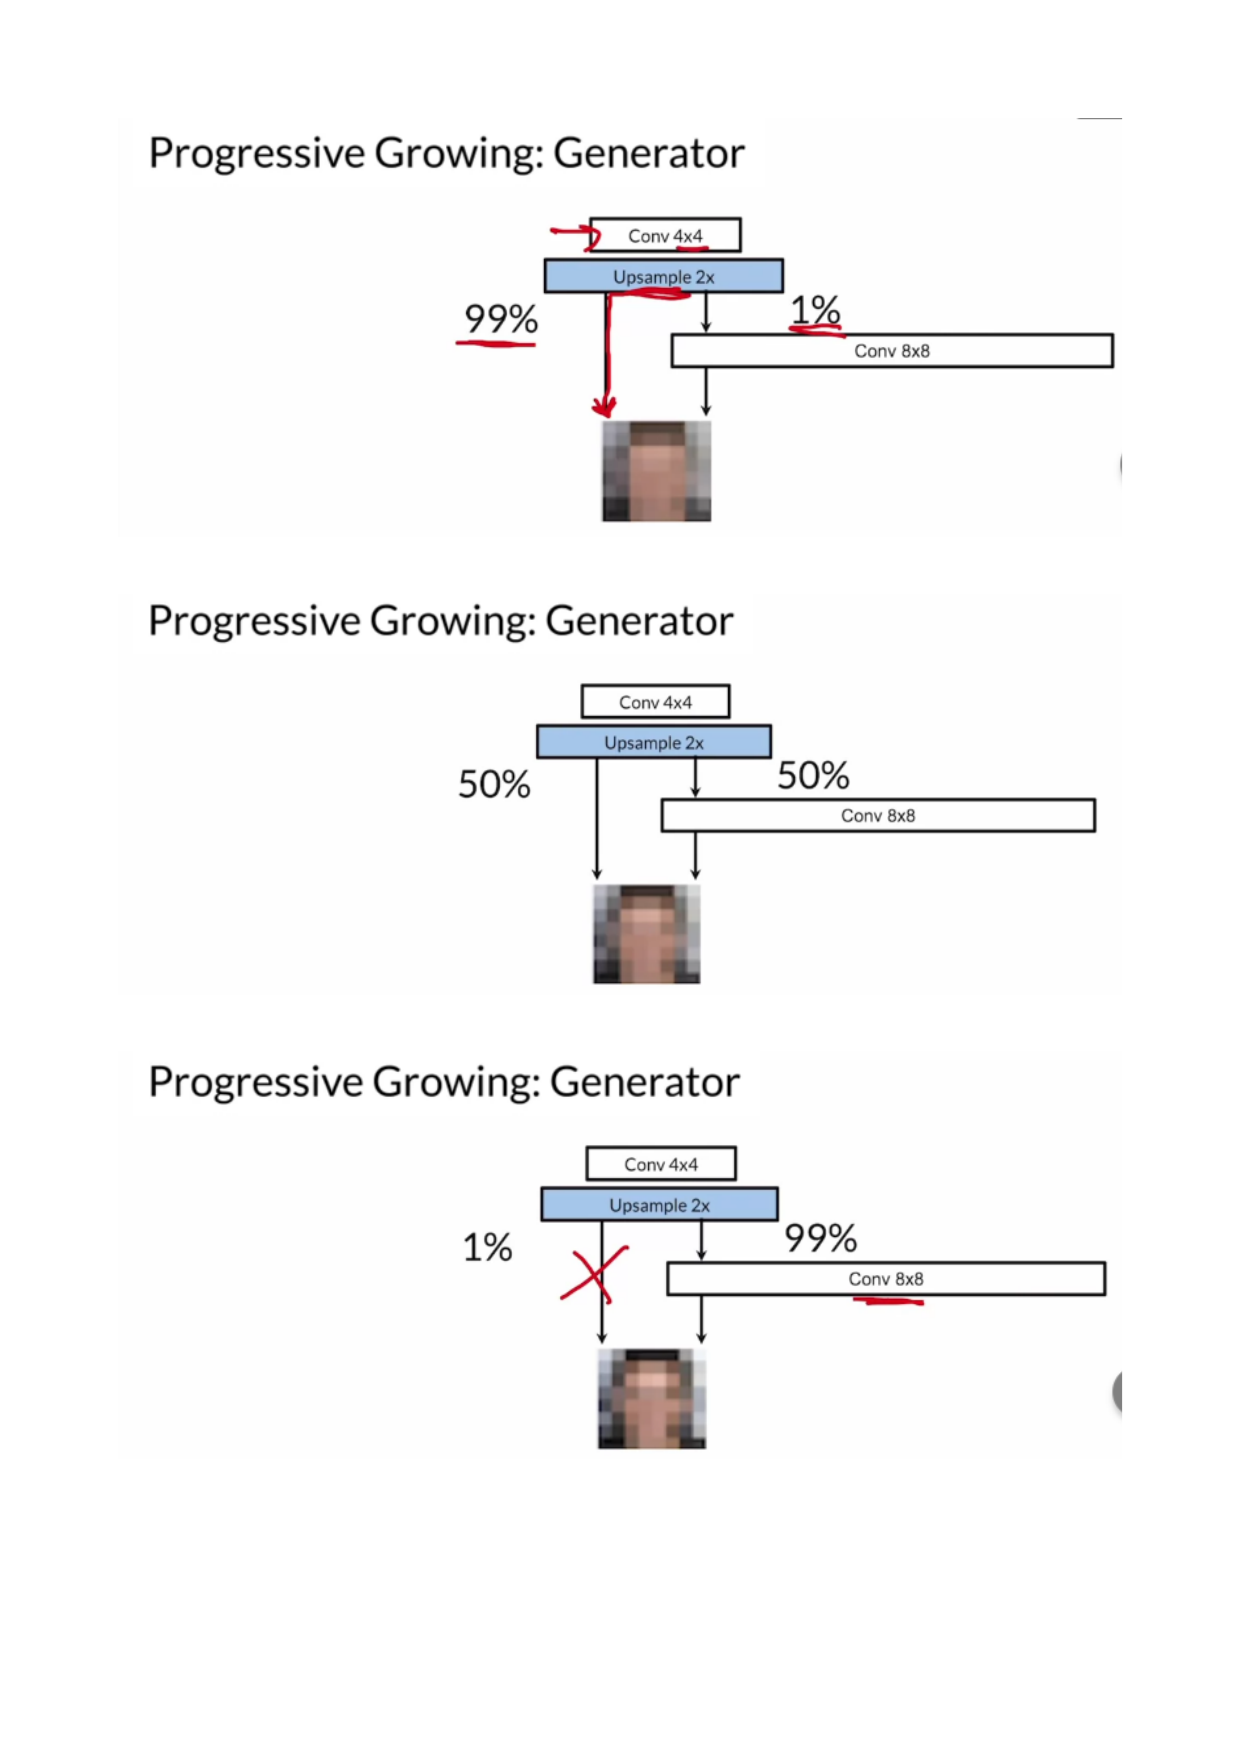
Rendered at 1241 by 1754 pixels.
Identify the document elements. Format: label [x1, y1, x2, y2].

picture [118, 118, 1123, 537]
picture [118, 594, 1123, 995]
picture [118, 1051, 1123, 1459]
